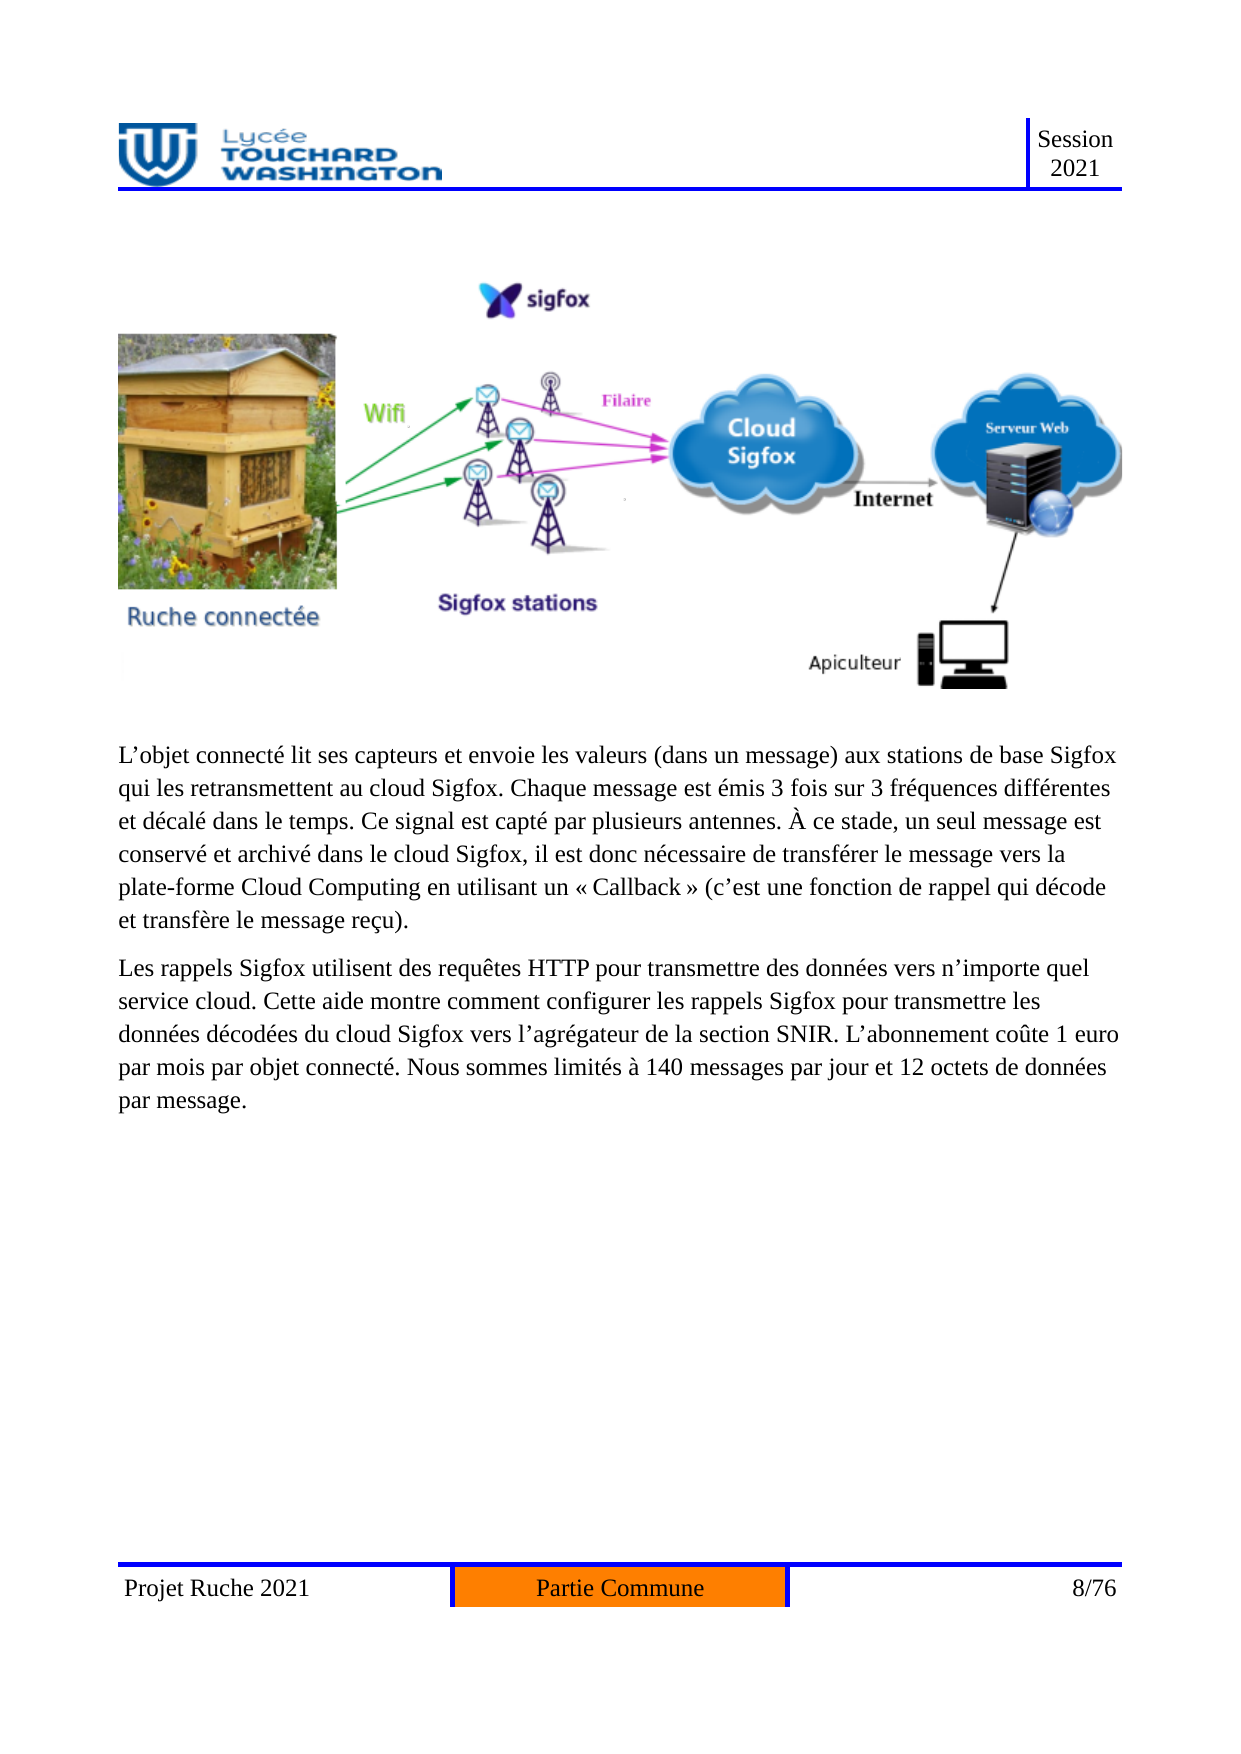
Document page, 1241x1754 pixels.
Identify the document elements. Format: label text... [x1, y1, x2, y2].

picture [118, 123, 442, 187]
text Les rappels Sigfox utilisent des requêtes HTTP pour transmettre des données vers n’importe quel service cloud. Cette aide montre comment configurer les rappels Sigfox pour transmettre les données décodées du cloud Sigfox vers l’agrégateur de la section SNIR. L’abonnement coûte 1 euro par mois par objet connecté. Nous sommes limités à 140 messages par jour et 12 octets de données par message. [118, 953, 1122, 1113]
text L’objet connecté lit ses capteurs et envoie les valeurs (dans un message) aux stations de base Sigfox qui les retransmettent au cloud Sigfox. Chaque message est émis 3 fois sur 3 fréquences différentes et décalé dans le temps. Ce signal est capté par plusieurs antennes. À ce stade, un seul message est conservé et archivé dans le cloud Sigfox, il est donc nécessaire de transférer le message vers la plate-forme Cloud Computing en utilisant un « Callback » (c’est une fonction de rappel qui décode et transfère le message reçu). [118, 740, 1122, 934]
picture [118, 249, 1123, 689]
